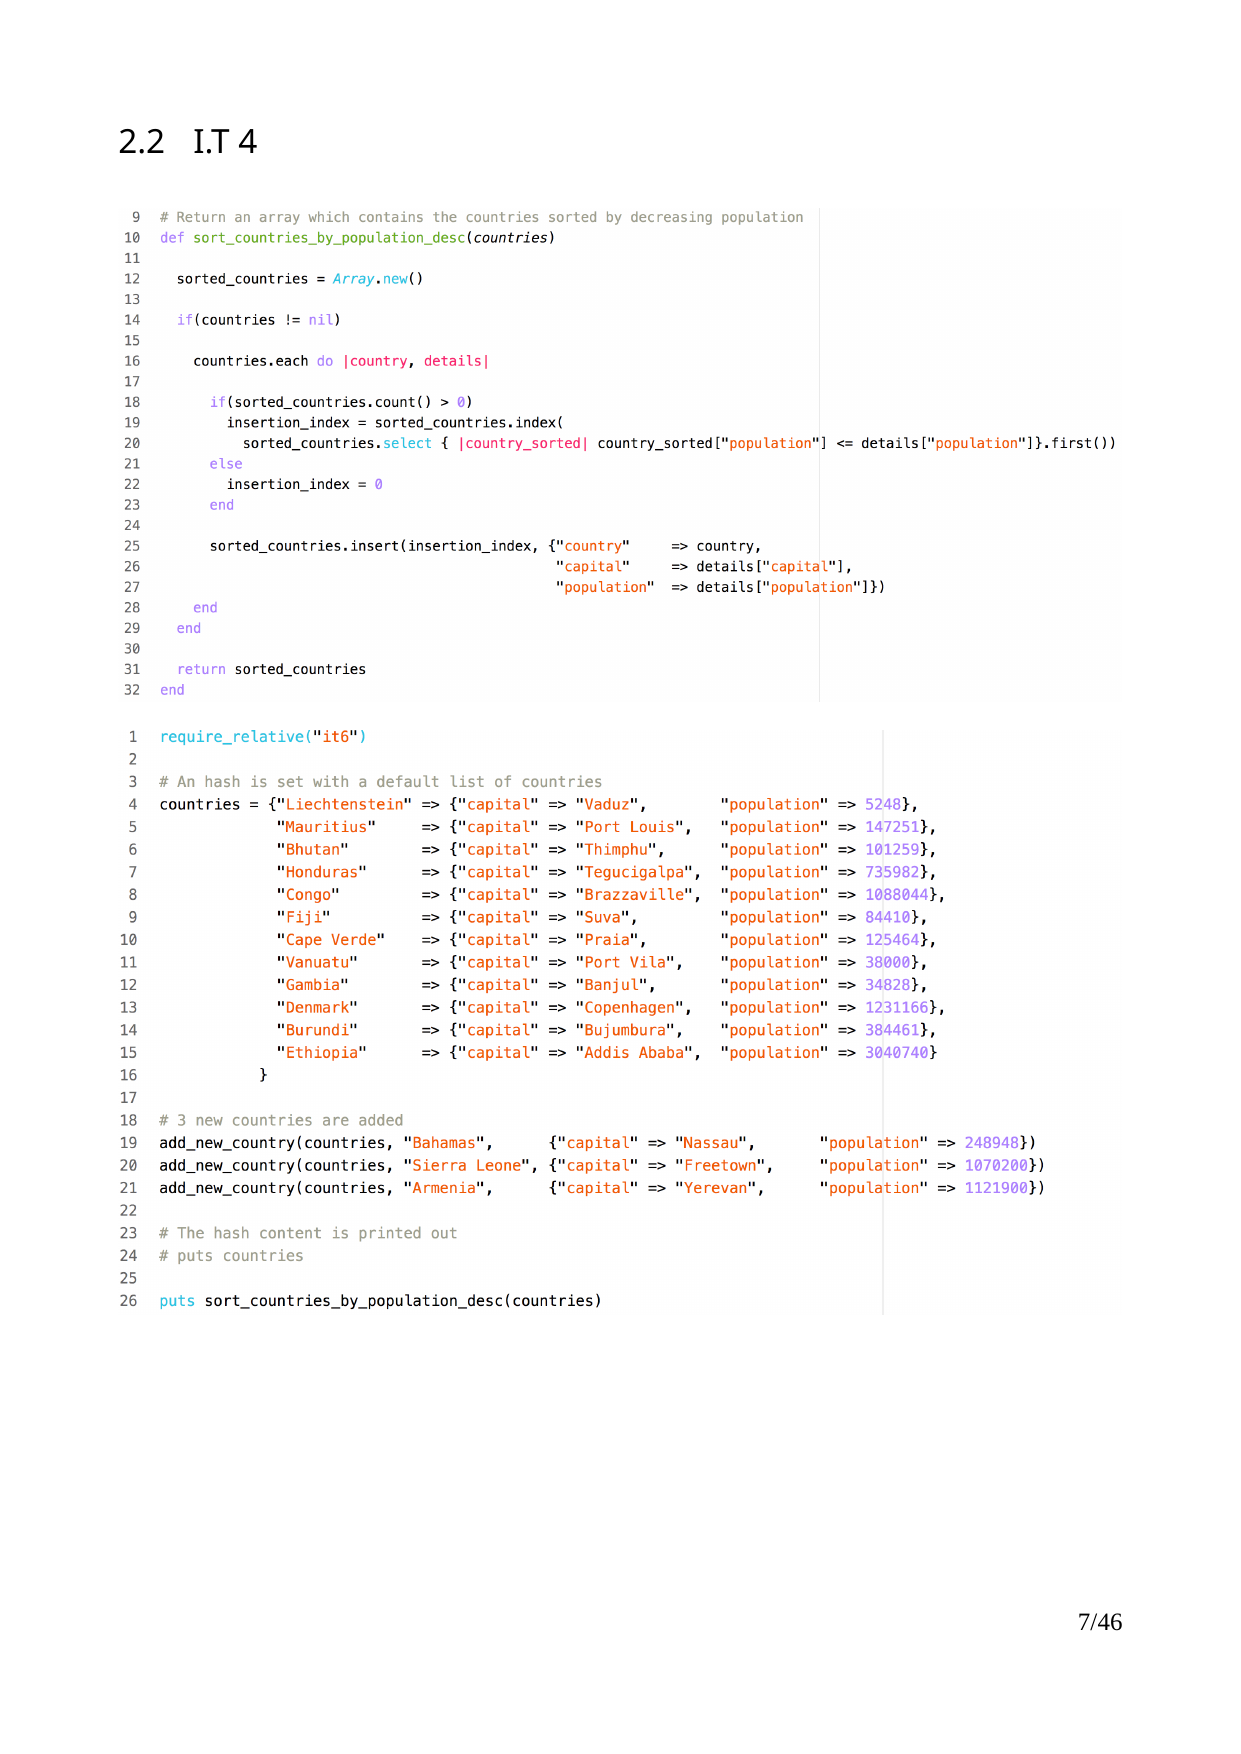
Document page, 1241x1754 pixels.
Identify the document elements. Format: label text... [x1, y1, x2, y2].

picture [118, 730, 1123, 1315]
title I.T 4 [118, 118, 1122, 163]
picture [118, 208, 1123, 702]
